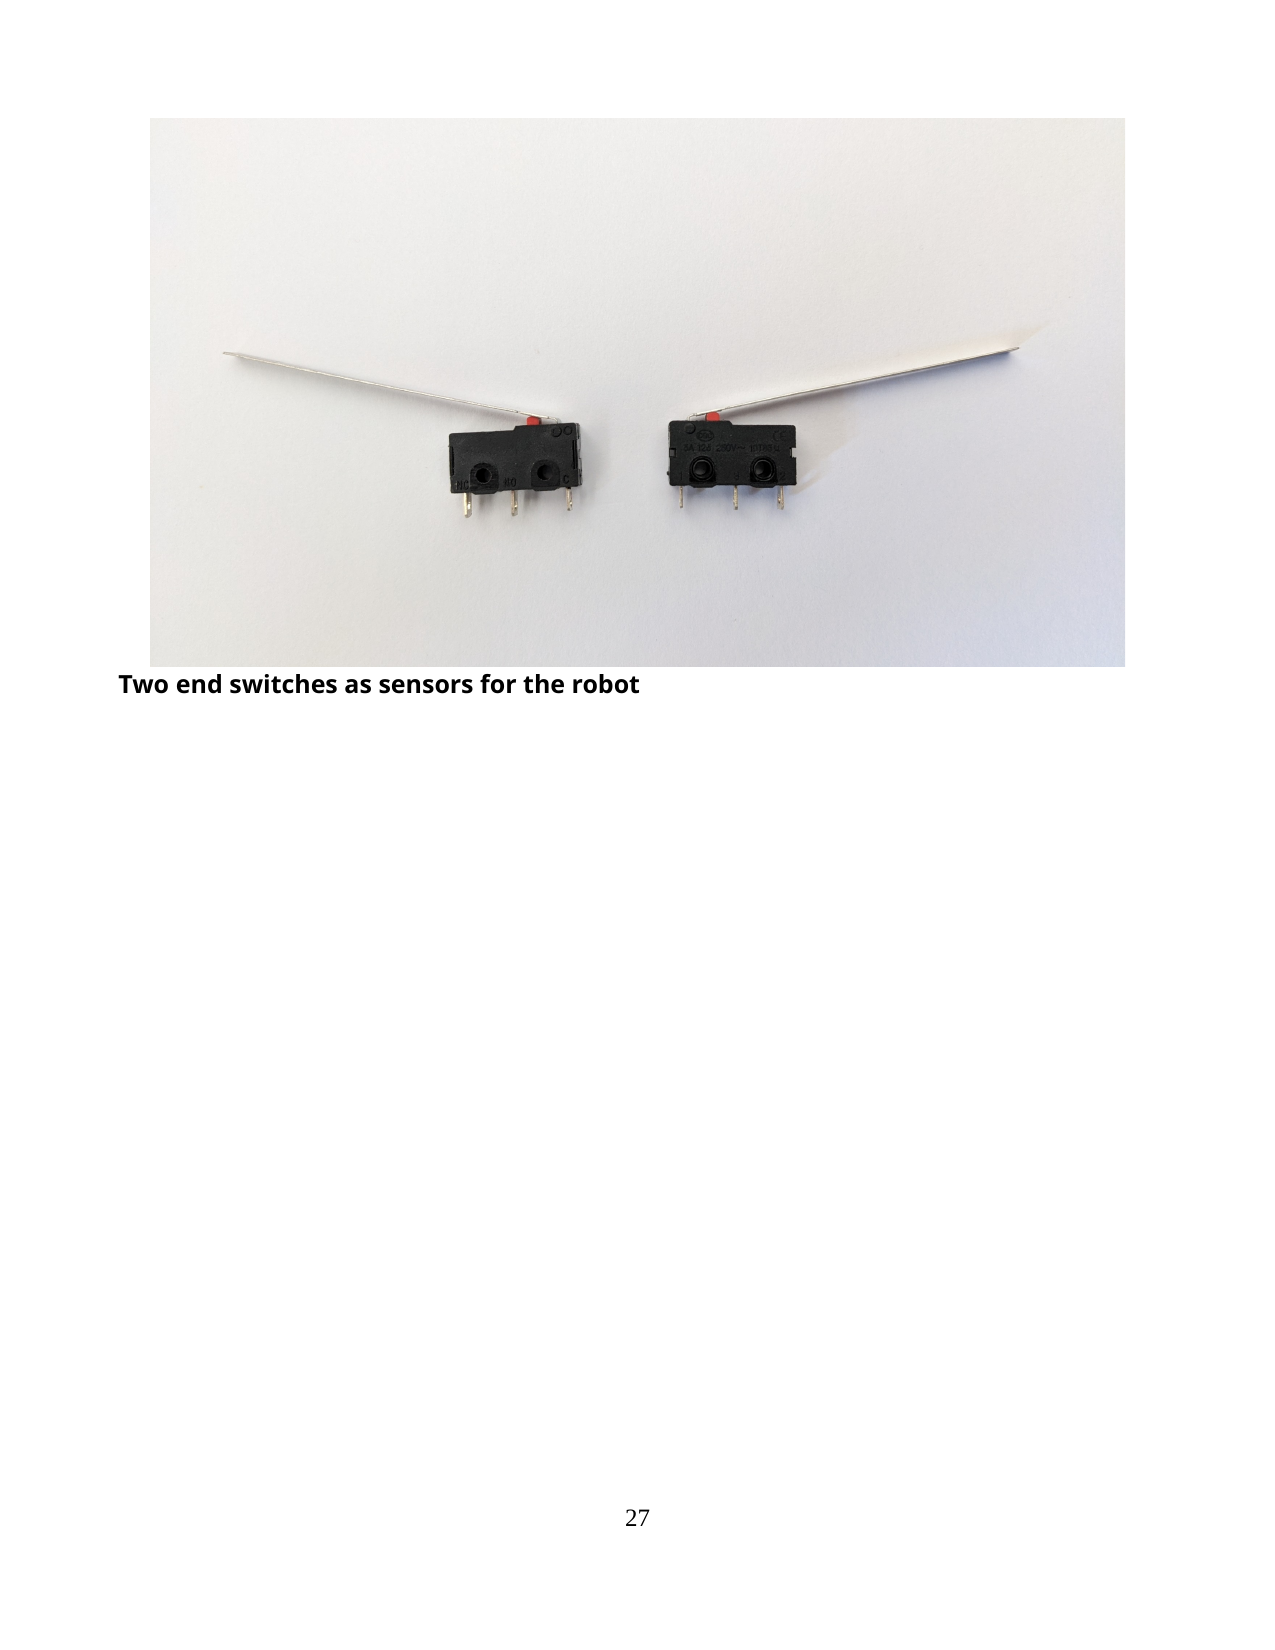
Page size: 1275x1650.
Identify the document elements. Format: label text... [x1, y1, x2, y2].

picture [150, 118, 1125, 667]
text Two end switches as sensors for the robot [118, 118, 1157, 701]
